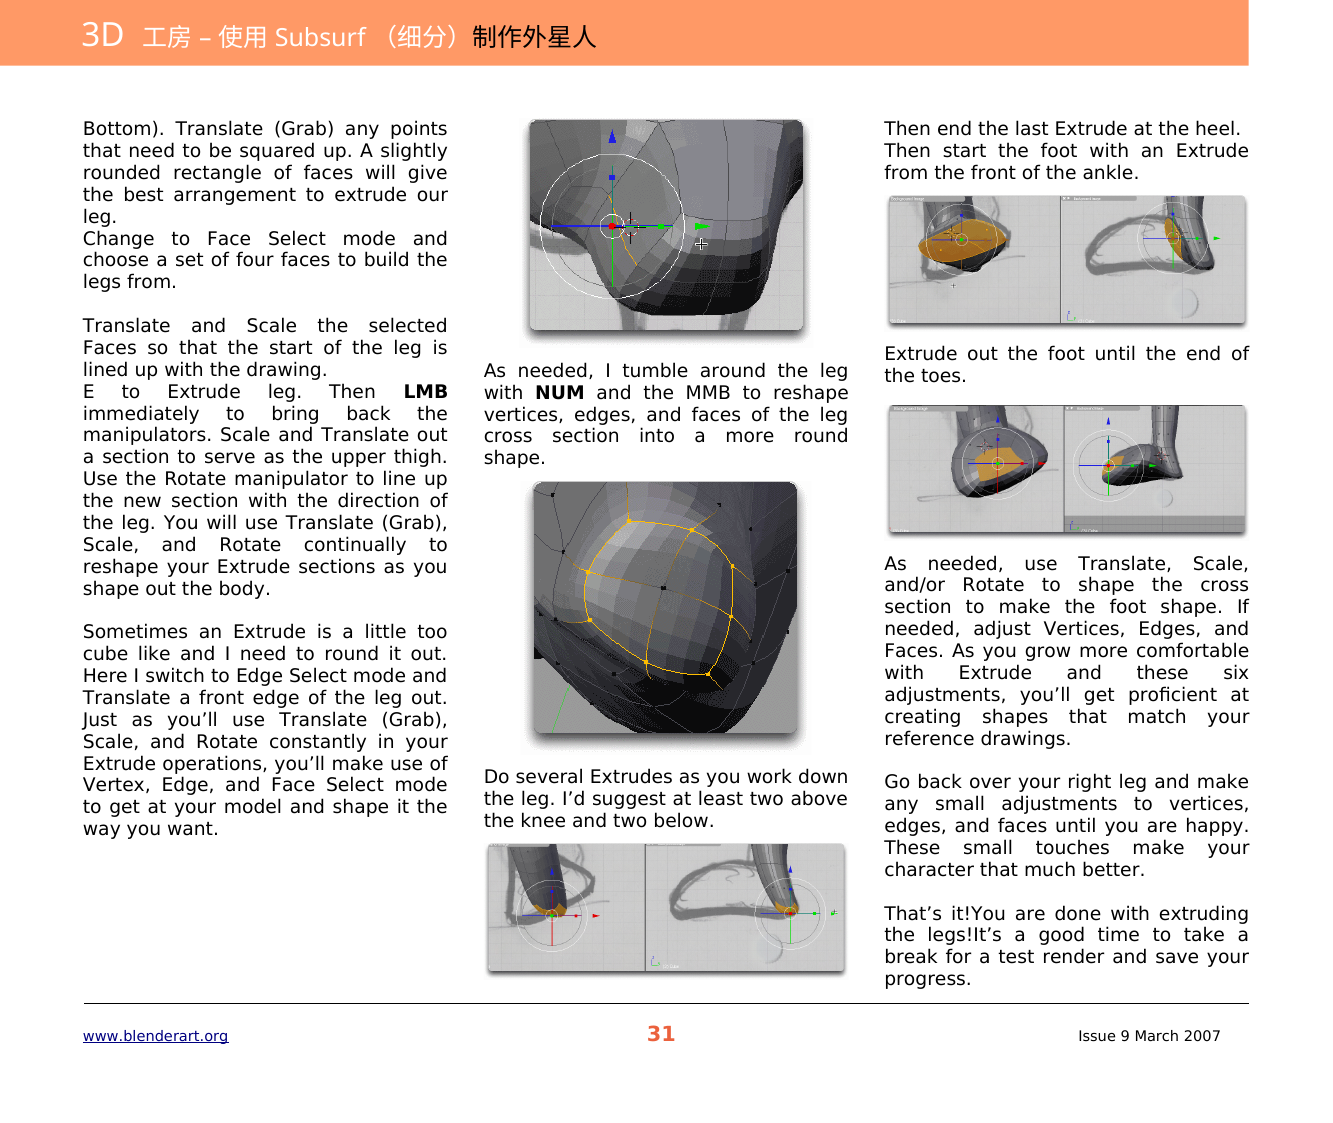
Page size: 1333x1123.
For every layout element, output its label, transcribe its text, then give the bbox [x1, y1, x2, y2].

text Translate and Scale the selected Faces so that the start of the leg is lined up with the drawing. [83, 315, 448, 381]
text E to Extrude leg. Then LMB immediately to bring back the manipulators. Scale and Translate out a section to serve as the upper thigh. Use the Rotate manipulator to line up the new section with the direction of the leg. You will use Translate (Grab), Scale, and Rotate continually to reshape your Extrude sections as you shape out the body. [83, 381, 448, 599]
picture [884, 195, 1250, 332]
text Go back over your right leg and make any small adjustments to vertices, edges, and faces until you are happy. These small touches make your character that much better. [884, 771, 1249, 881]
text Bottom). Translate (Grab) any points that need to be squared up. A slightly rounded rectangle of faces will give the best arrangement to extrude our leg. [83, 118, 448, 227]
text That’s it!You are done with extruding the legs!It’s a good time to take a break for a test render and save your progress. [884, 902, 1249, 990]
picture [483, 843, 849, 980]
picture [884, 405, 1250, 541]
text Then end the last Extrude at the heel. [884, 118, 1249, 140]
text As needed, use Translate, Scale, and/or Rotate to shape the cross section to make the foot shape. If needed, adjust Vertices, Edges, and Faces. As you grow more comfortable with Extrude and these six adjustments, you’ll get proficient at creating shapes that match your reference drawings. [884, 541, 1249, 749]
text [884, 387, 1249, 405]
text Do several Extrudes as you work down the leg. I’d suggest at least two above the knee and two below. [483, 469, 849, 832]
picture [518, 118, 814, 348]
text Extrude out the foot until the end of the toes. [884, 332, 1249, 387]
text Then start the foot with an Extrude from the front of the ankle. [884, 140, 1249, 184]
text [884, 184, 1249, 195]
text As needed, I tumble around the leg with NUM and the MMB to reshape vertices, edges, and faces of the leg cross section into a more round shape. [483, 118, 849, 469]
text Sometimes an Extrude is a little too cube like and I need to round it out. Here I switch to Edge Select mode and Translate a front edge of the leg out. Just as you’ll use Translate (Grab), Scale, and Rotate constantly in your Extrude operations, you’ll make use of Vertex, Edge, and Face Select mode to get at your model and shape it the way you want. [83, 621, 448, 840]
picture [520, 481, 812, 755]
text Change to Face Select mode and choose a set of four faces to build the legs from. [83, 227, 448, 293]
